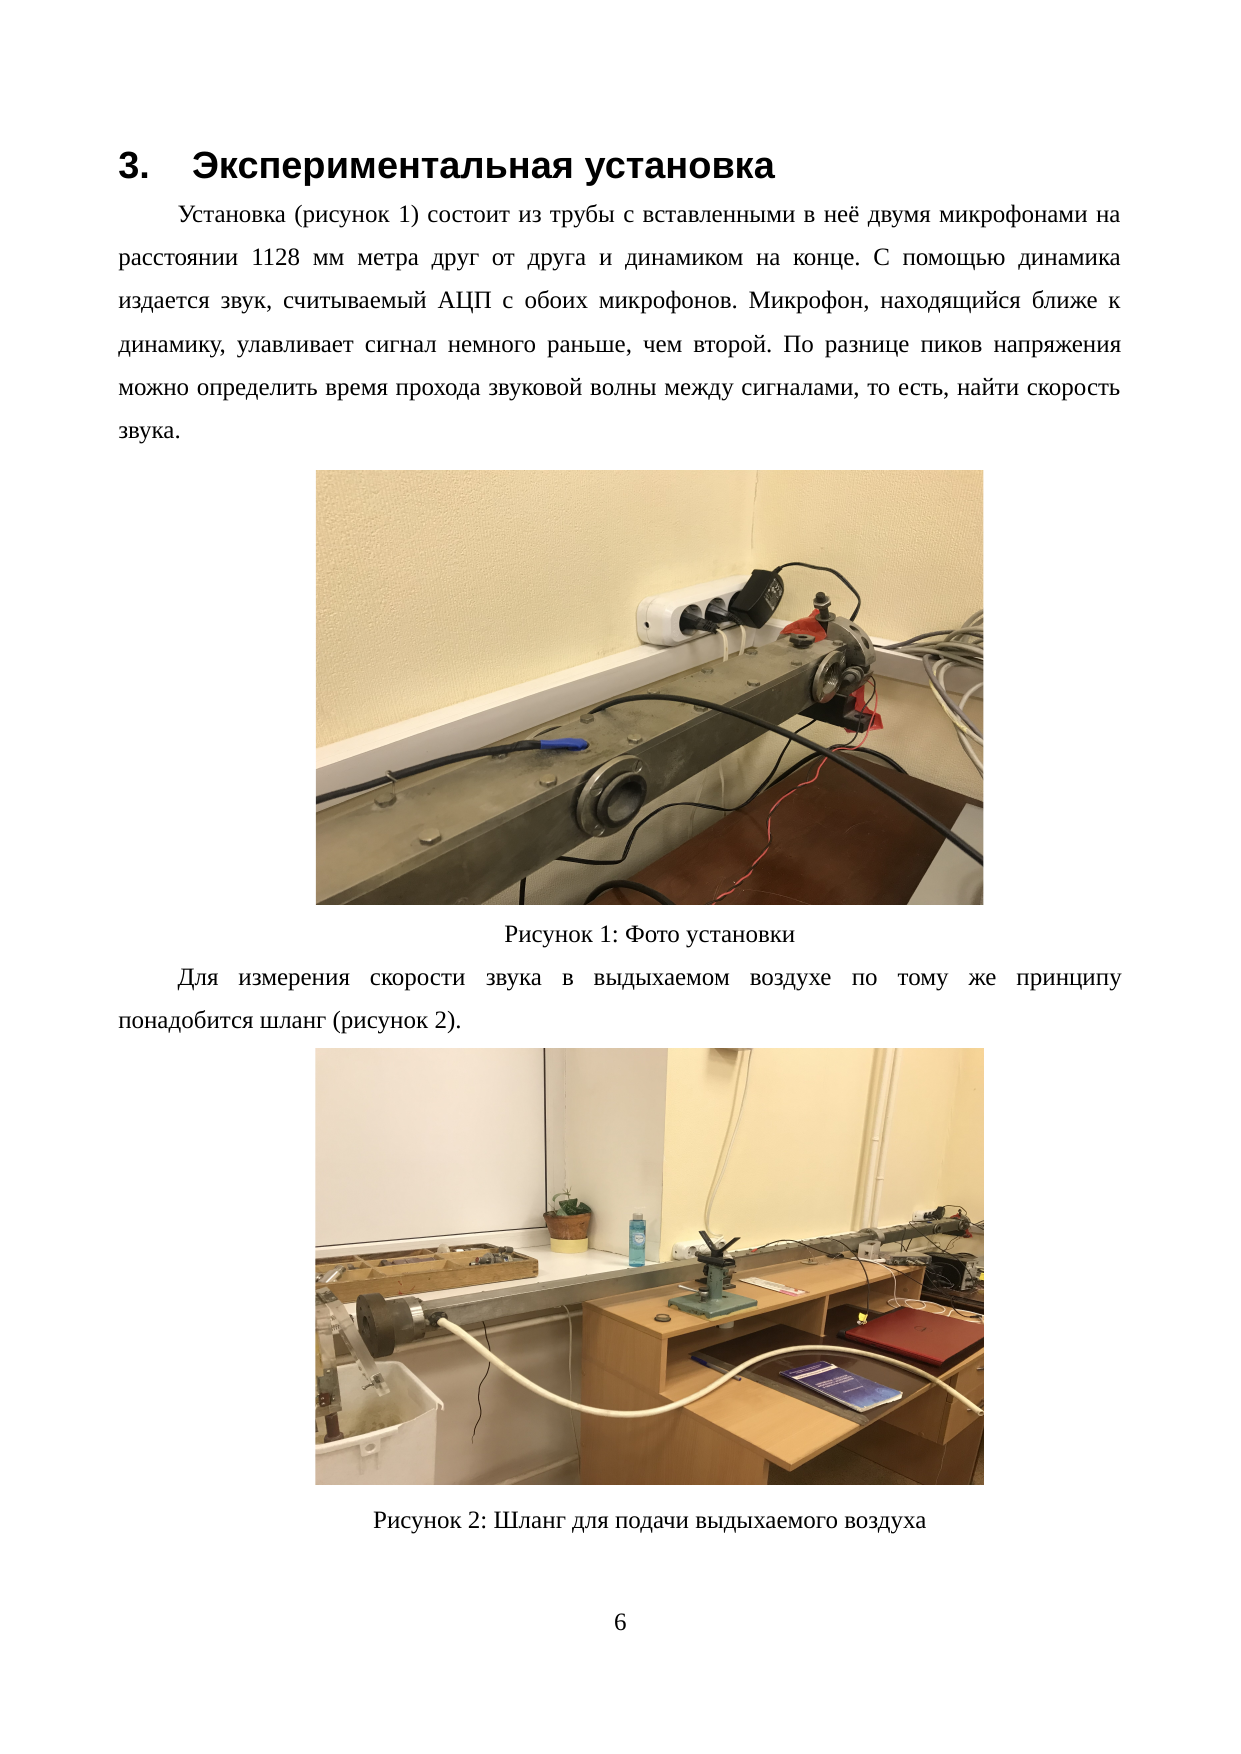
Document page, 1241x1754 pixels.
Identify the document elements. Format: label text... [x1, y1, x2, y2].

text Рисунок 2: Шланг для подачи выдыхаемого воздуха [118, 1506, 1122, 1534]
picture [315, 470, 984, 905]
text Для измерения скорости звука в выдыхаемом воздухе по тому же принципу понадобится шланг (рисунок 2). [118, 962, 1122, 1034]
picture [315, 1048, 984, 1485]
subtitle Экспериментальная установка [118, 143, 1122, 187]
text Установка (рисунок 1) состоит из трубы с вставленными в неё двумя микрофонами на расстоянии 1128 мм метра друг от друга и динамиком на конце. С помощью динамика издается звук, считываемый АЦП с обоих микрофонов. Микрофон, находящийся ближе к динамику, улавливает сигнал немного раньше, чем второй. По разнице пиков напряжения можно определить время прохода звуковой волны между сигналами, то есть, найти скорость звука. [118, 199, 1122, 444]
text Рисунок 1: Фото установки [118, 919, 1122, 947]
